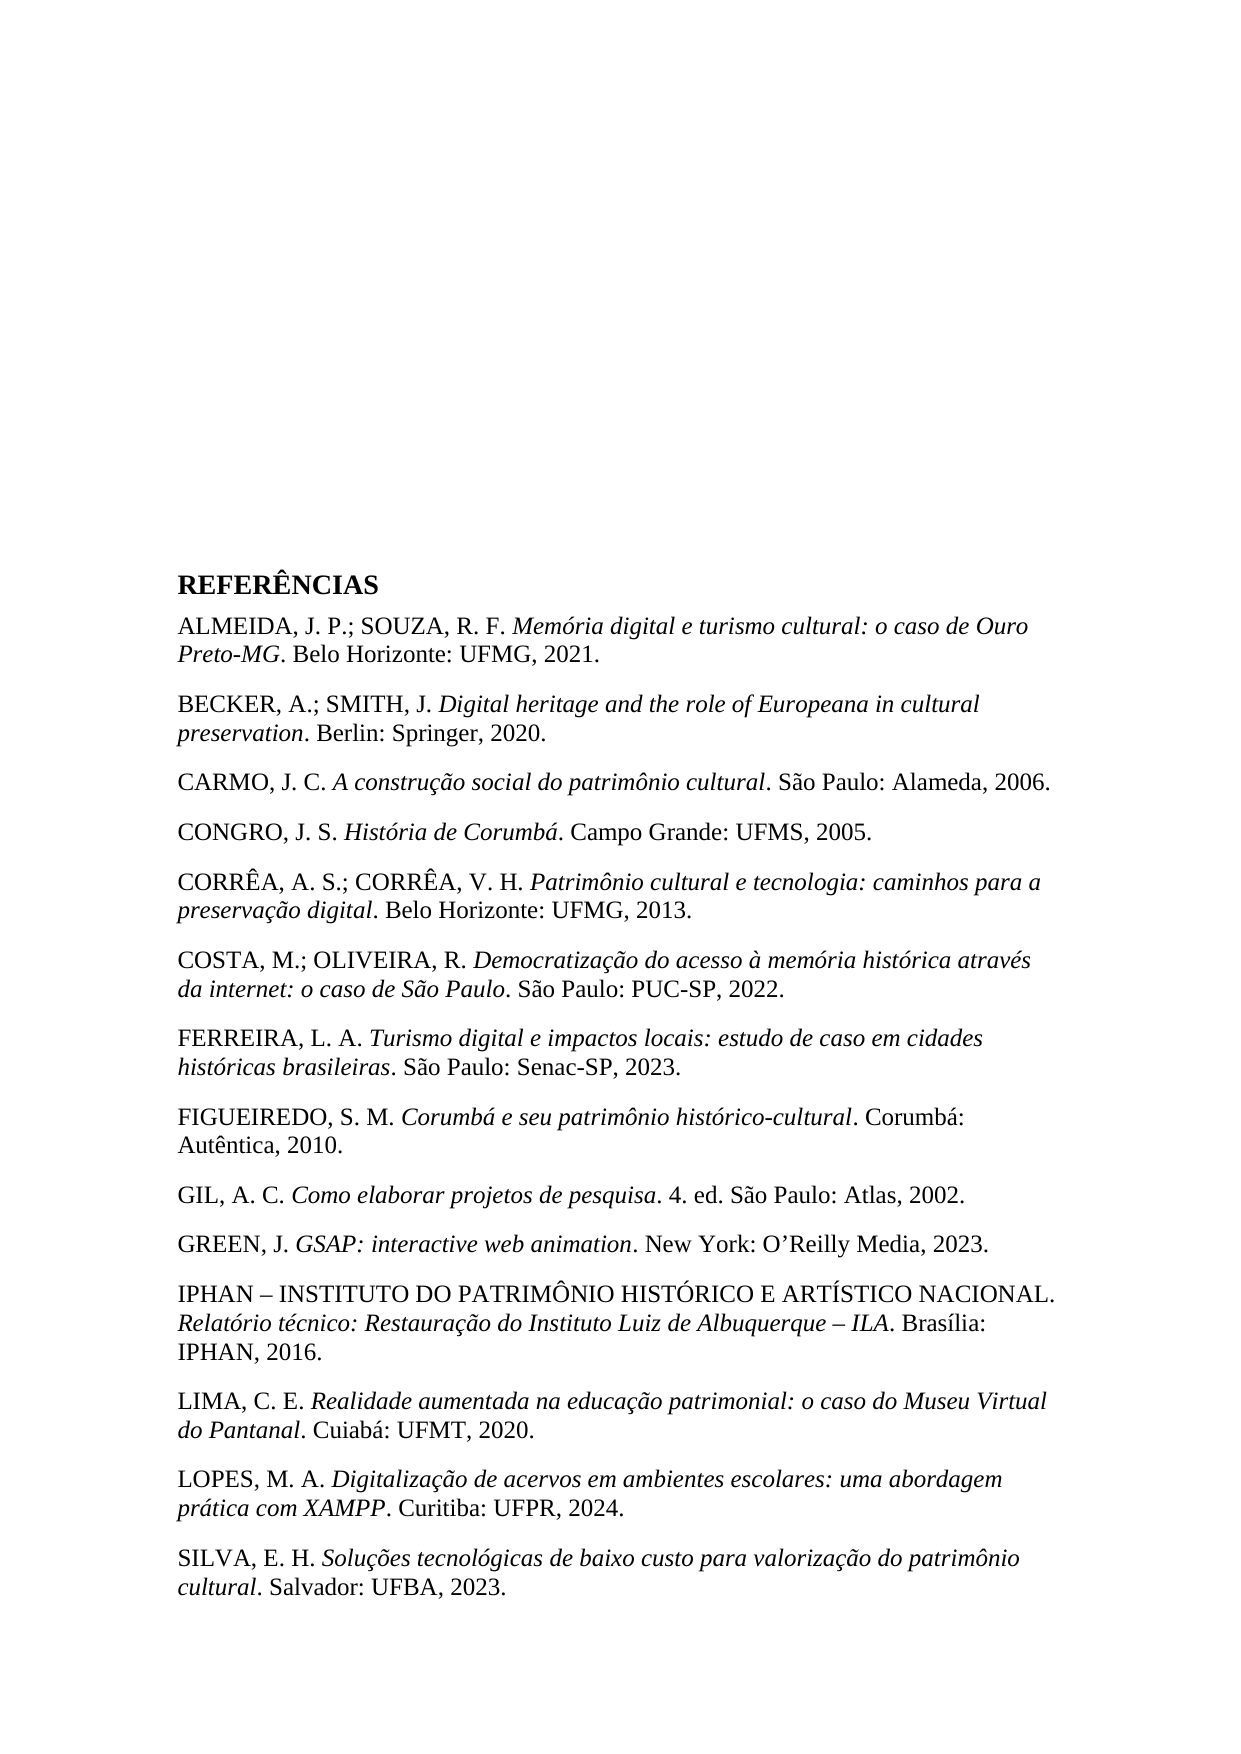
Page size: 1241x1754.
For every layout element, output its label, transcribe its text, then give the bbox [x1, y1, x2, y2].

text COSTA, M.; OLIVEIRA, R. Democratização do acesso à memória histórica através da internet: o caso de São Paulo. São Paulo: PUC-SP, 2022. [177, 945, 1063, 1002]
text REFERÊNCIAS [177, 568, 1063, 600]
text GREEN, J. GSAP: interactive web animation. New York: O’Reilly Media, 2023. [177, 1229, 1063, 1258]
text LOPES, M. A. Digitalização de acervos em ambientes escolares: uma abordagem prática com XAMPP. Curitiba: UFPR, 2024. [177, 1464, 1063, 1522]
text FERREIRA, L. A. Turismo digital e impactos locais: estudo de caso em cidades históricas brasileiras. São Paulo: Senac-SP, 2023. [177, 1023, 1063, 1081]
text LIMA, C. E. Realidade aumentada na educação patrimonial: o caso do Museu Virtual do Pantanal. Cuiabá: UFMT, 2020. [177, 1386, 1063, 1444]
text BECKER, A.; SMITH, J. Digital heritage and the role of Europeana in cultural preservation. Berlin: Springer, 2020. [177, 689, 1063, 747]
text ALMEIDA, J. P.; SOUZA, R. F. Memória digital e turismo cultural: o caso de Ouro Preto-MG. Belo Horizonte: UFMG, 2021. [177, 611, 1063, 668]
text CONGRO, J. S. História de Corumbá. Campo Grande: UFMS, 2005. [177, 817, 1063, 846]
text GIL, A. C. Como elaborar projetos de pesquisa. 4. ed. São Paulo: Atlas, 2002. [177, 1180, 1063, 1209]
text FIGUEIREDO, S. M. Corumbá e seu patrimônio histórico-cultural. Corumbá: Autêntica, 2010. [177, 1102, 1063, 1159]
text SILVA, E. H. Soluções tecnológicas de baixo custo para valorização do patrimônio cultural. Salvador: UFBA, 2023. [177, 1543, 1063, 1600]
text CARMO, J. C. A construção social do patrimônio cultural. São Paulo: Alameda, 2006. [177, 767, 1063, 796]
text IPHAN – INSTITUTO DO PATRIMÔNIO HISTÓRICO E ARTÍSTICO NACIONAL. Relatório técnico: Restauração do Instituto Luiz de Albuquerque – ILA. Brasília: IPHAN, 2016. [177, 1279, 1063, 1365]
text CORRÊA, A. S.; CORRÊA, V. H. Patrimônio cultural e tecnologia: caminhos para a preservação digital. Belo Horizonte: UFMG, 2013. [177, 867, 1063, 924]
